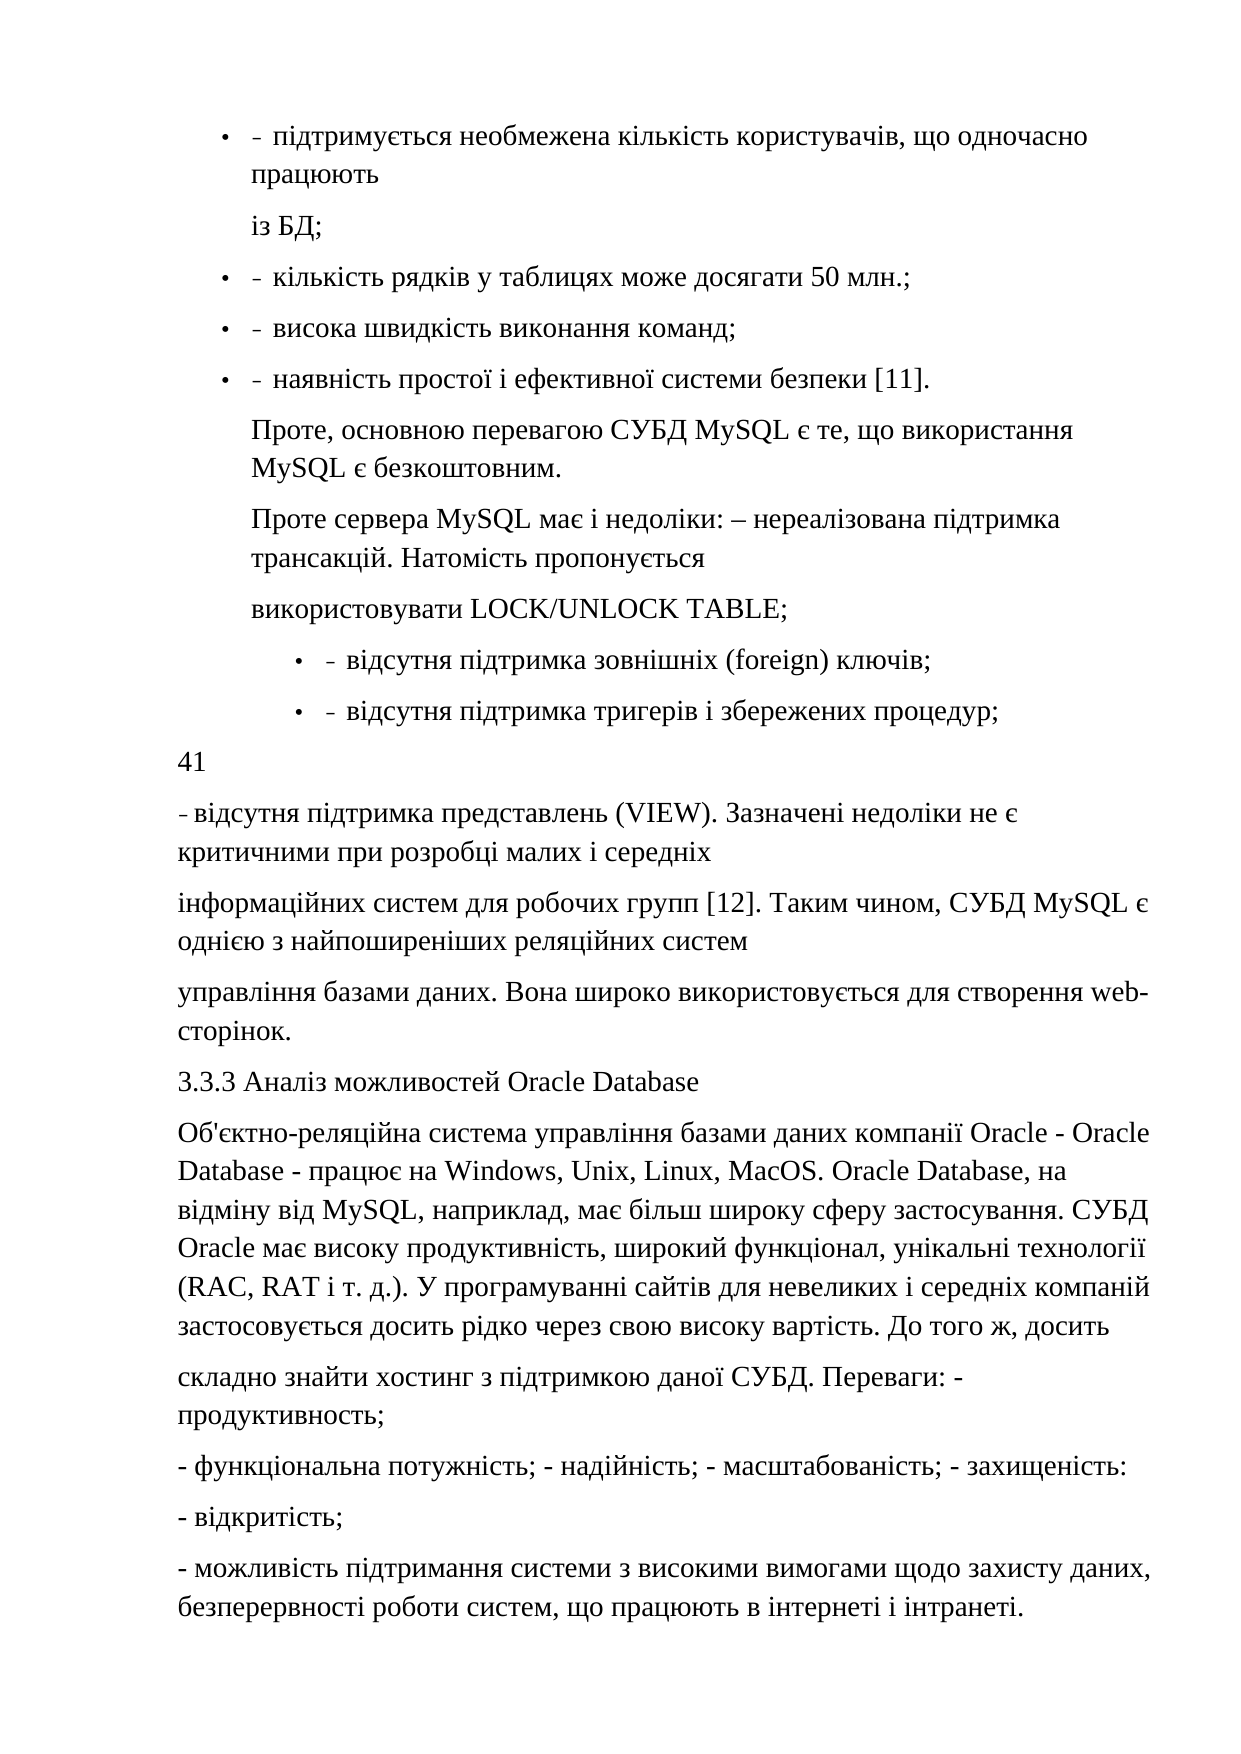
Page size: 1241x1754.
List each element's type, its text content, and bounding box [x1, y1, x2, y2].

list – відсутня підтримка зовнішніх (foreign) ключів; [295, 642, 1152, 676]
text - можливість підтримання системи з високими вимогами щодо захисту даних, безперервності роботи систем, що працюють в інтернеті і інтранеті. [177, 1550, 1152, 1622]
text – відсутня підтримка представлень (VIEW). Зазначені недоліки не є критичними при розробці малих і середніх [177, 795, 1152, 867]
list – кількість рядків у таблицях може досягати 50 млн.; [221, 259, 1152, 292]
list – підтримується необмежена кількість користувачів, що одночасно працюють [221, 118, 1152, 190]
text Об'єктно-реляційна система управління базами даних компанії Oracle - Oracle Database - працює на Windows, Unix, Linux, MacOS. Oracle Database, на відміну від MySQL, наприклад, має більш широку сферу застосування. СУБД Oracle має високу продуктивність, широкий функціонал, унікальні технології (RAC, RAT і т. д.). У програмуванні сайтів для невеликих і середніх компаній застосовується досить рідко через свою високу вартість. До того ж, досить [177, 1115, 1152, 1341]
list – висока швидкість виконання команд; [221, 310, 1152, 343]
text 41 [177, 744, 1152, 778]
list Проте, основною перевагою СУБД MySQL є те, що використання MySQL є безкоштовним. [221, 412, 1152, 484]
text інформаційних систем для робочих групп [12]. Таким чином, СУБД MySQL є однією з найпоширеніших реляційних систем [177, 885, 1152, 957]
list – відсутня підтримка тригерів і збережених процедур; [295, 693, 1152, 727]
list Проте сервера MySQL має і недоліки: – нереалізована підтримка трансакцій. Натомість пропонується [221, 501, 1152, 573]
text 3.3.3 Аналіз можливостей Oracle Database [177, 1064, 1152, 1097]
text складно знайти хостинг з підтримкою даної СУБД. Переваги: - продуктивность; [177, 1359, 1152, 1431]
text - функціональна потужність; - надійність; - масштабованість; - захищеність: [177, 1448, 1152, 1482]
text управління базами даних. Вона широко використовується для створення web- сторінок. [177, 974, 1152, 1046]
list – наявність простої і ефективної системи безпеки [11]. [221, 361, 1152, 394]
list із БД; [221, 208, 1152, 241]
list використовувати LOCK/UNLOCK TABLE; [221, 591, 1152, 624]
text - відкритість; [177, 1499, 1152, 1533]
